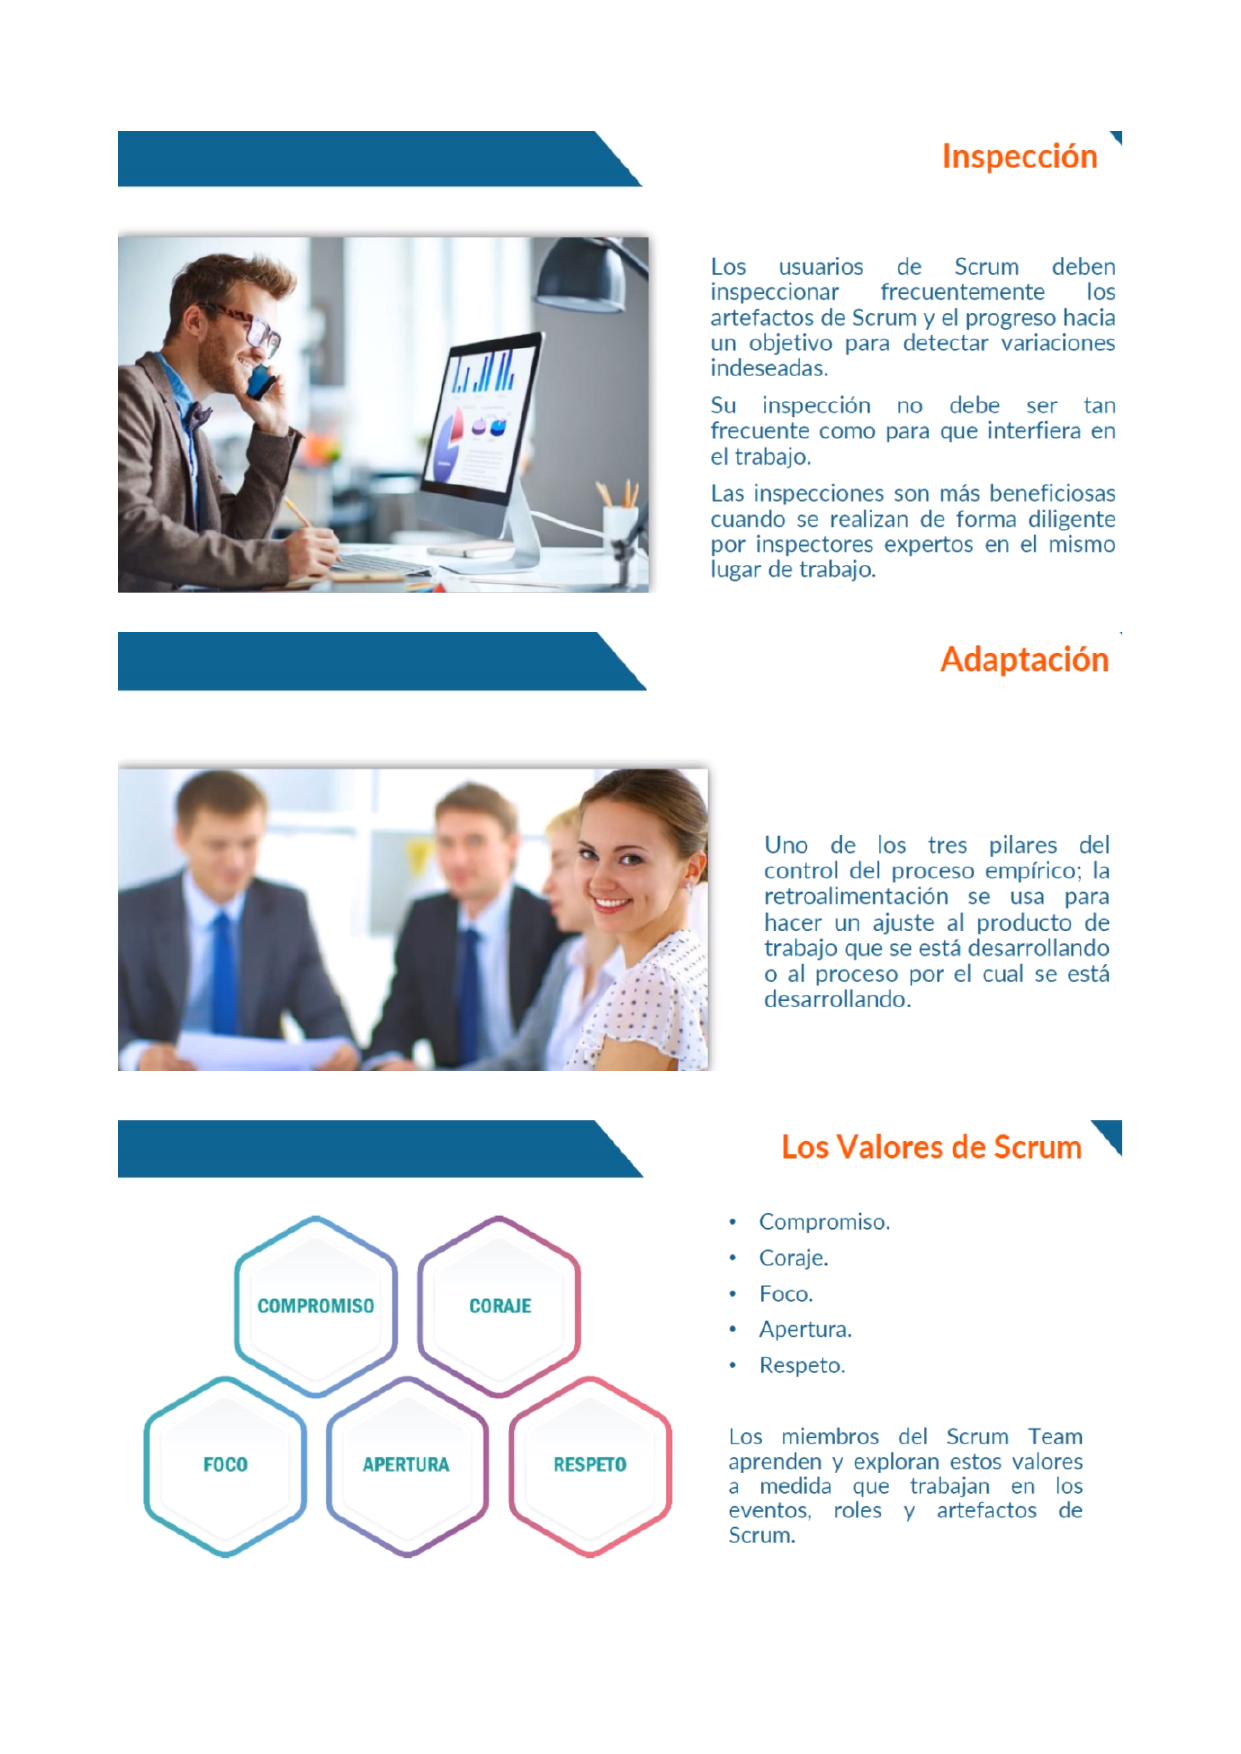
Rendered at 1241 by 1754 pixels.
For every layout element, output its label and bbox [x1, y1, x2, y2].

picture [118, 1120, 1123, 1602]
picture [118, 131, 1123, 593]
picture [118, 632, 1123, 1071]
